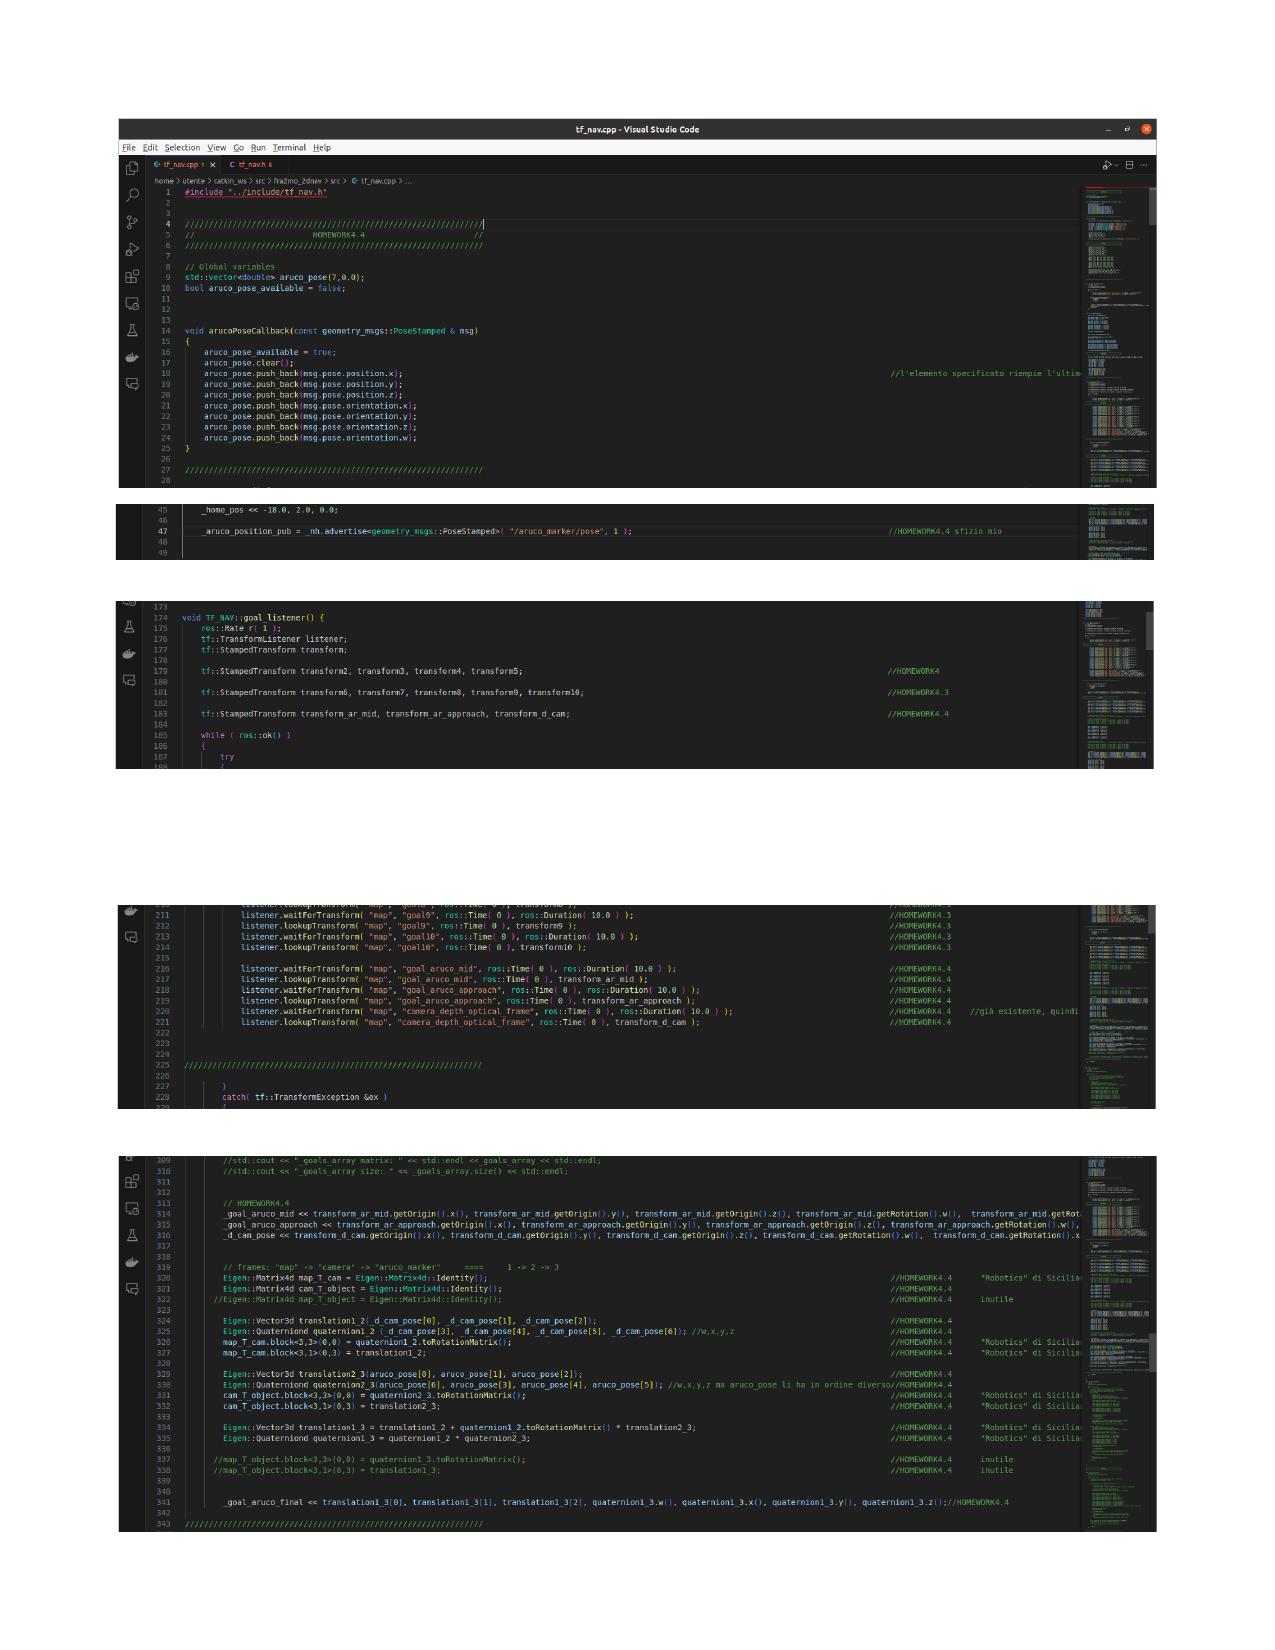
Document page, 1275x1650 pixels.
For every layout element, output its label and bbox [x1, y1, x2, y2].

picture [118, 1156, 1157, 1532]
picture [115, 601, 1154, 769]
picture [115, 523, 1154, 560]
picture [118, 118, 1157, 488]
picture [117, 905, 1156, 1109]
